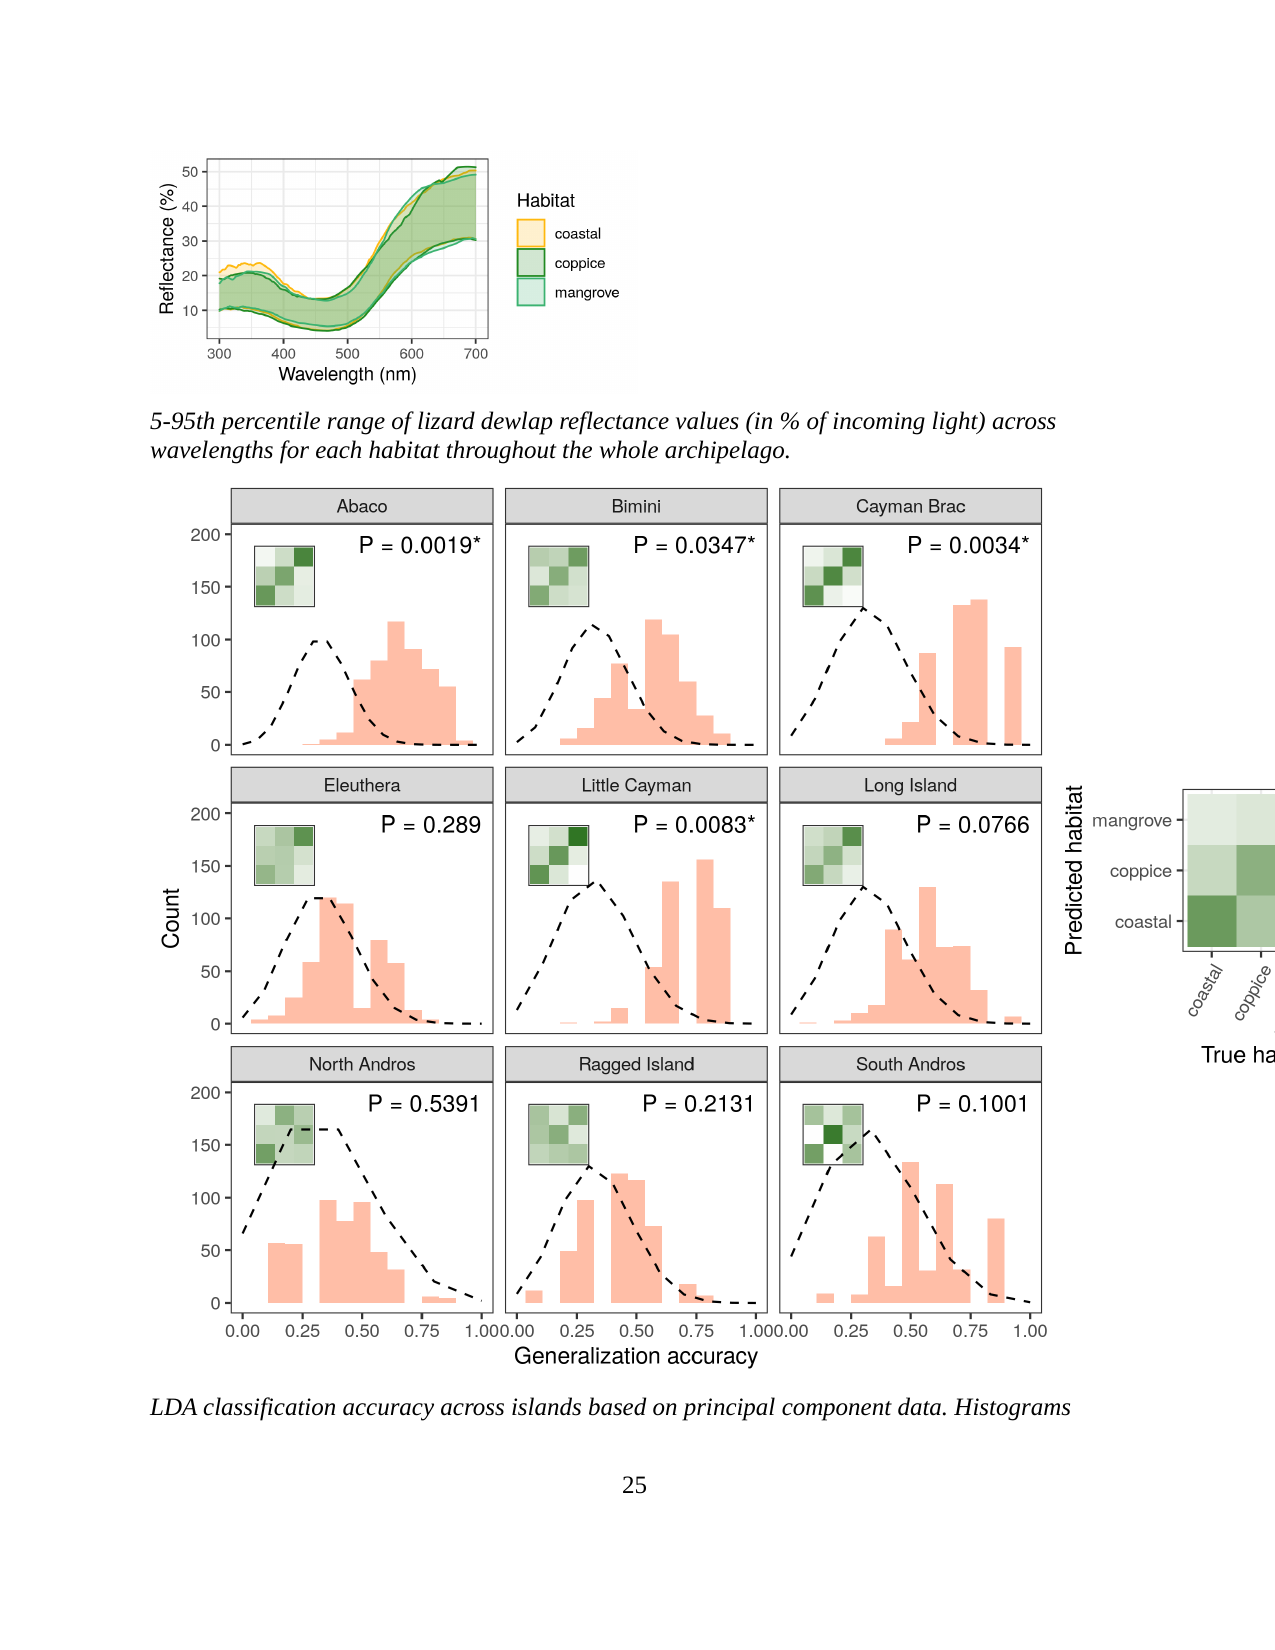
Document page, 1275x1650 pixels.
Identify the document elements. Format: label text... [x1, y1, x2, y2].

text 5-95th percentile range of lizard dewlap reflectance values (in % of incoming light) across wavelengths for each habitat throughout the whole archipelago. [150, 406, 1125, 464]
picture [150, 150, 638, 394]
picture [150, 476, 1275, 1380]
text LDA classification accuracy across islands based on principal component data. Histograms [150, 1392, 1125, 1421]
